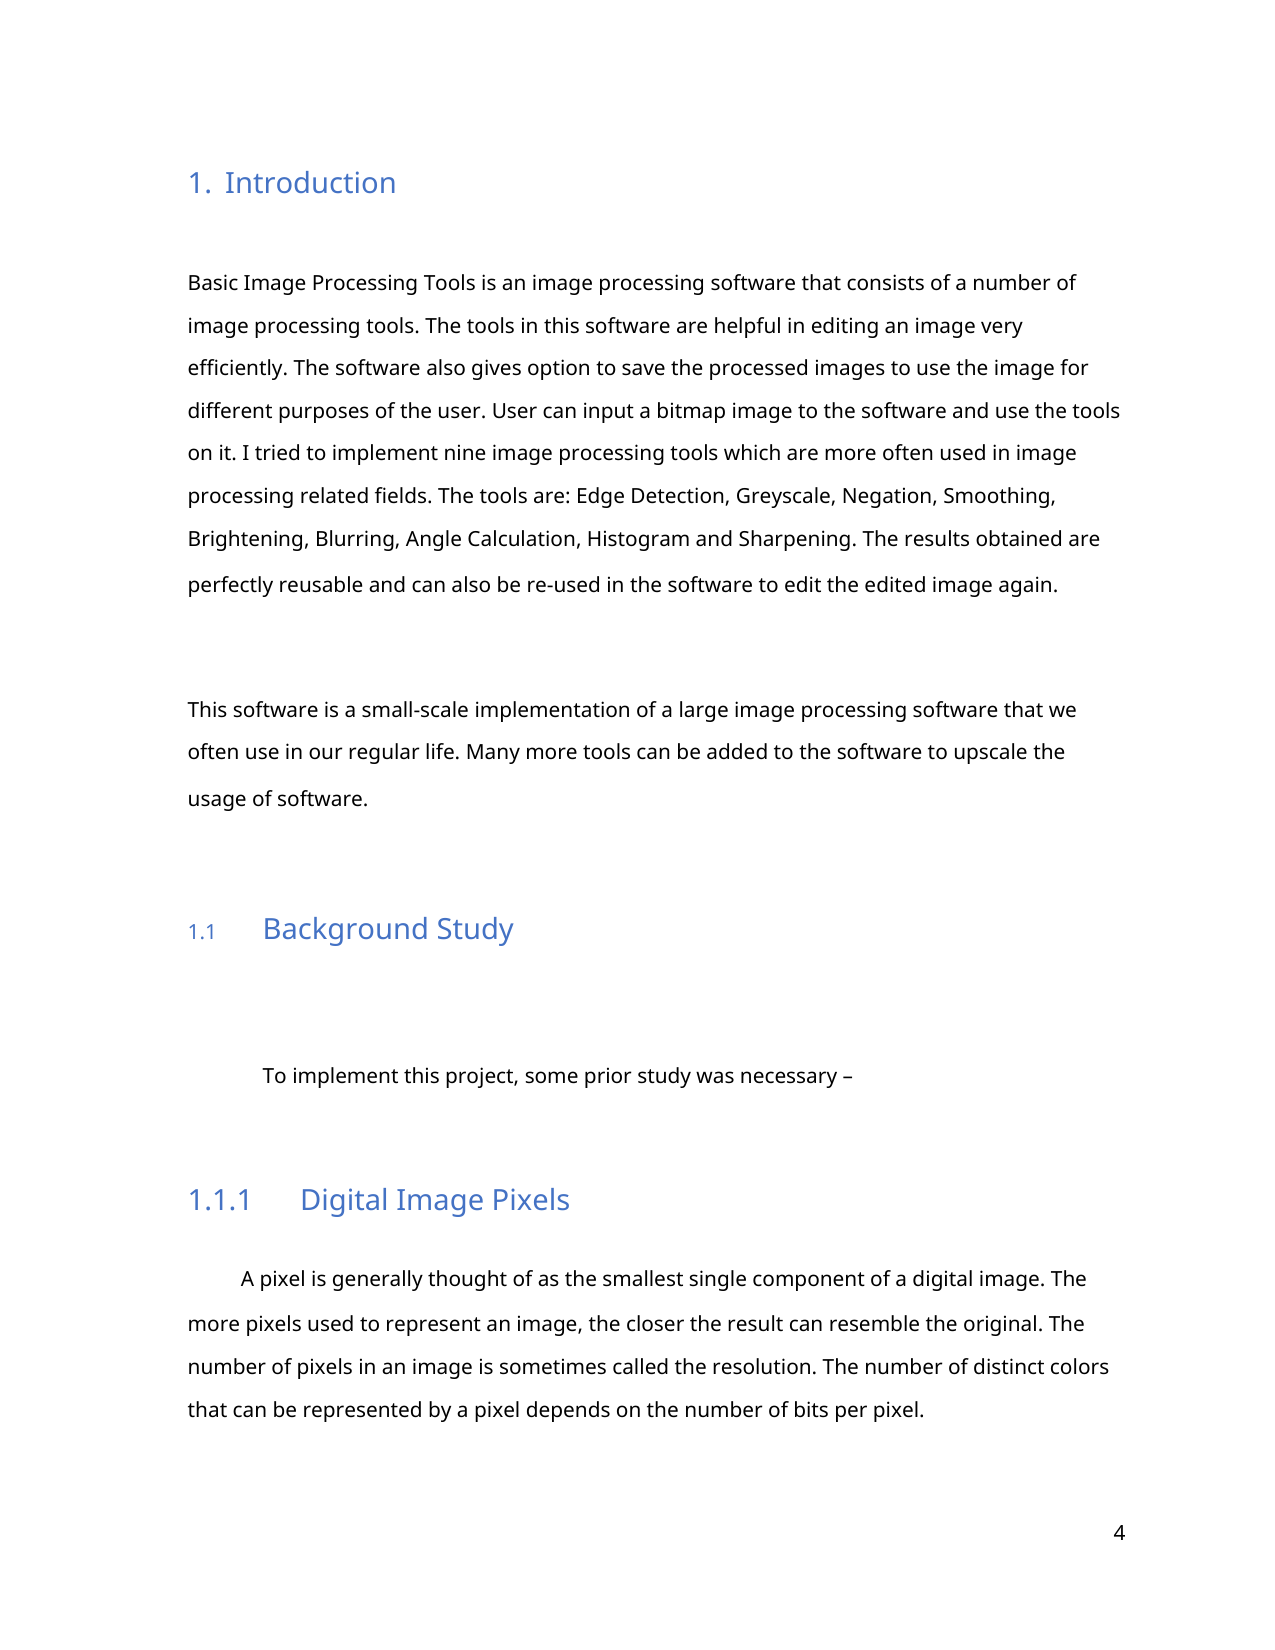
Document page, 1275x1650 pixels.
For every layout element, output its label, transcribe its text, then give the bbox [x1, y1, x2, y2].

text This software is a small-scale implementation of a large image processing software that we often use in our regular life. Many more tools can be added to the software to upscale the usage of software. [187, 695, 1125, 813]
list Introduction [187, 163, 1125, 202]
list Digital Image Pixels [187, 1179, 1125, 1219]
text A pixel is generally thought of as the smallest single component of a digital image. The more pixels used to represent an image, the closer the result can resemble the original. The number of pixels in an image is sometimes called the resolution. The number of distinct colors that can be represented by a pixel depends on the number of bits per pixel. [187, 1256, 1125, 1423]
text Basic Image Processing Tools is an image processing software that consists of a number of image processing tools. The tools in this software are helpful in editing an image very efficiently. The software also gives option to save the processed images to use the image for different purposes of the user. User can input a bitmap image to the software and use the tools on it. I tried to implement nine image processing tools which are more often used in image processing related fields. The tools are: Edge Detection, Greyscale, Negation, Smoothing, Brightening, Blurring, Angle Calculation, Histogram and Sharpening. The results obtained are perfectly reusable and can also be re-used in the software to edit the edited image again. [187, 268, 1125, 599]
list To implement this project, some prior study was necessary – [262, 1061, 1125, 1089]
list Background Study [187, 909, 1125, 948]
